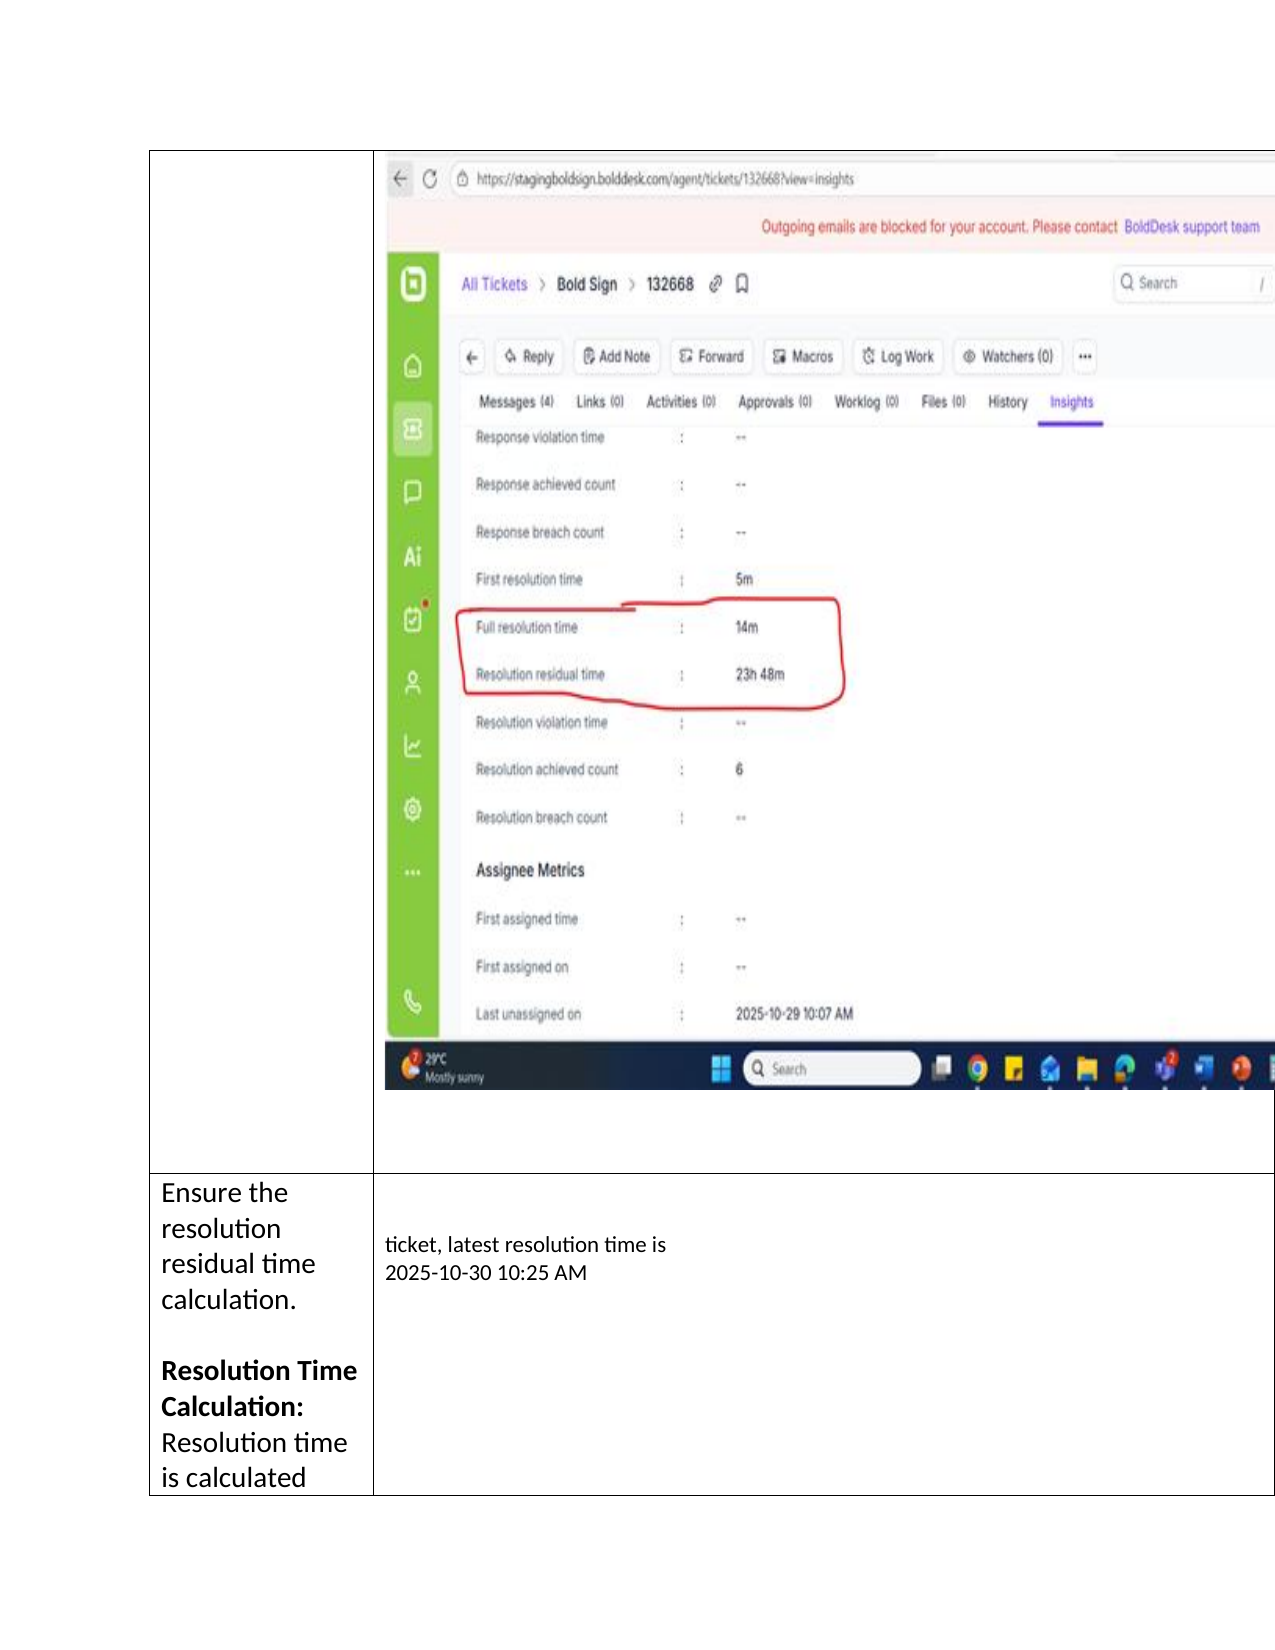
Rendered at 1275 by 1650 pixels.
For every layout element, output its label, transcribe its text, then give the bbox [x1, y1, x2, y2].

table_cell Ensure the resolution residual time calculation. Resolution Time Calculation: Resolution time is calculated [150, 1174, 373, 1495]
table_cell ticket, latest resolution time is 2025-10-30 10:25 AM last closed on is 2025-10-29 10:47 AM Residual time is : resolution due time - last closed on time [2025-10-30 10:25 AM - 2025-10-29 10:47 AM] ==> 23h 38m [374, 1174, 1274, 1495]
table_cell [150, 151, 373, 1173]
table_cell [374, 151, 1274, 1173]
